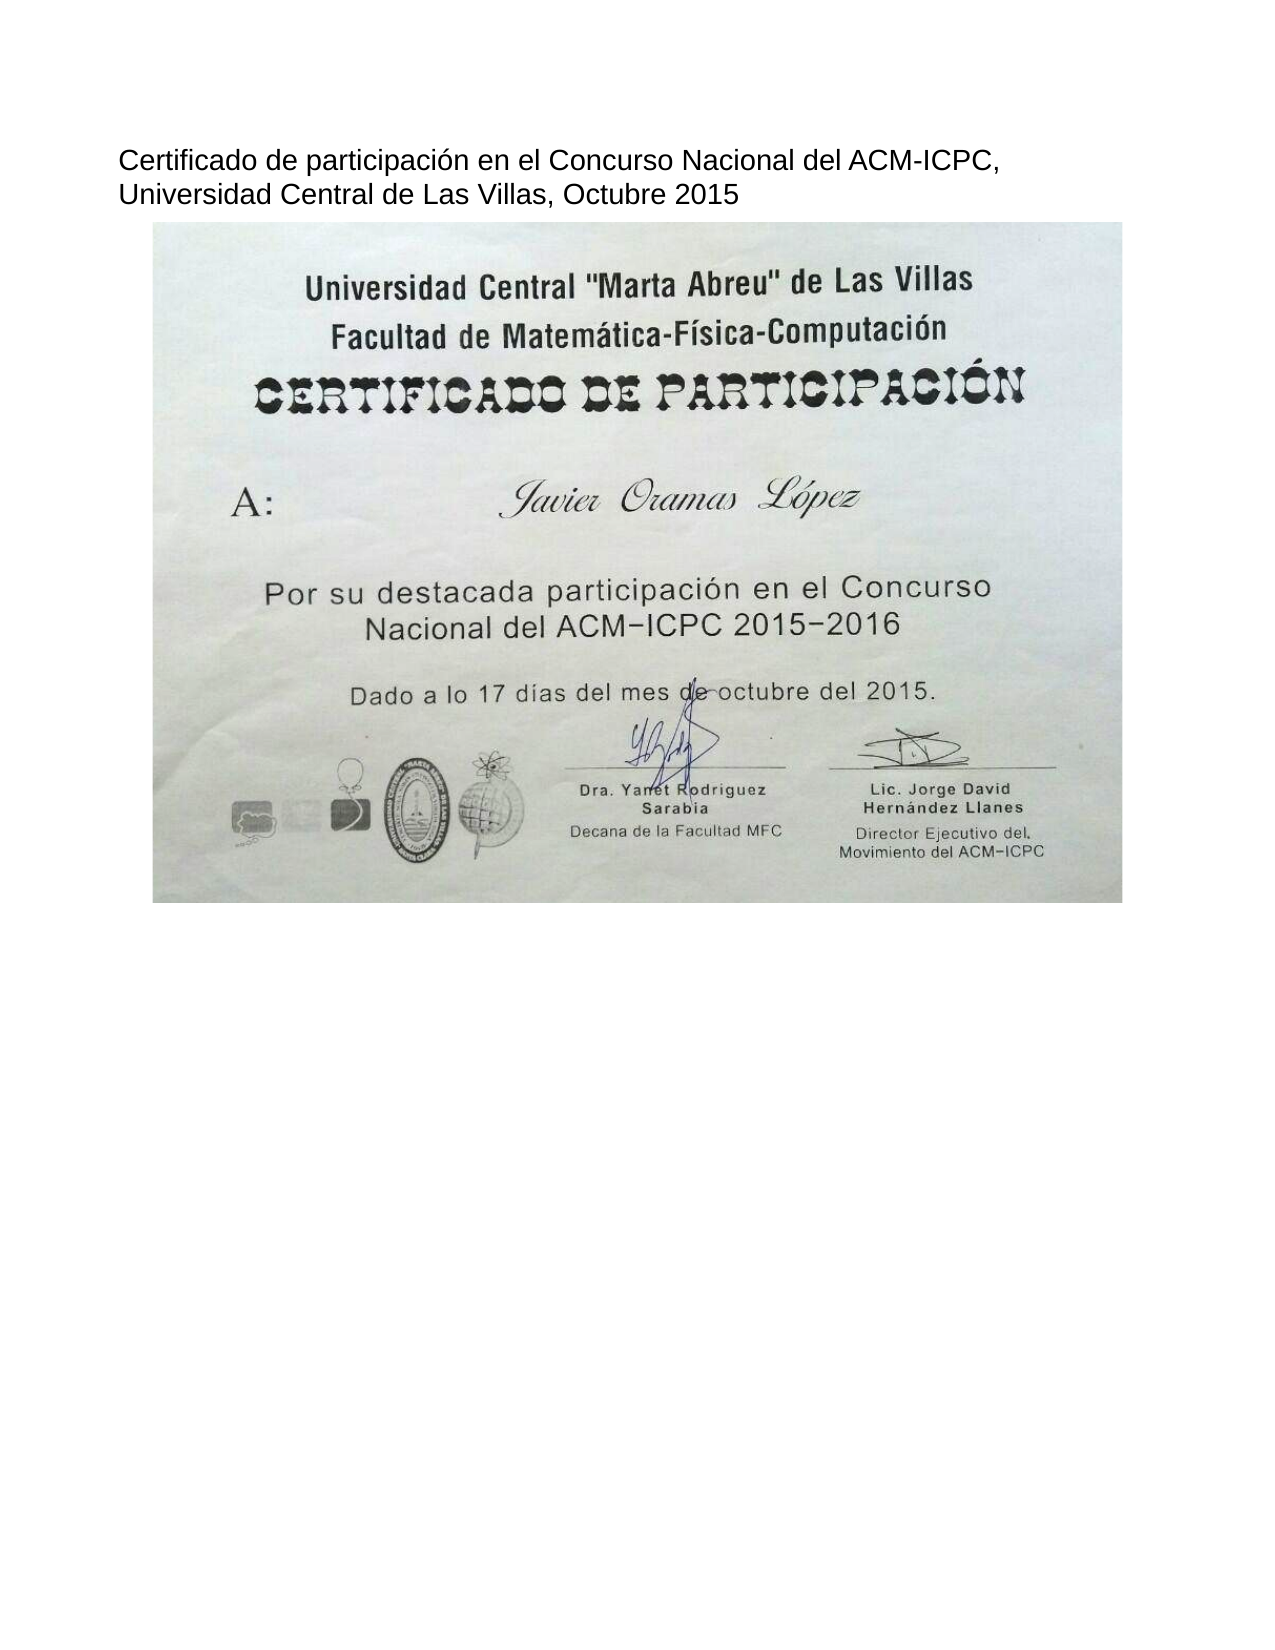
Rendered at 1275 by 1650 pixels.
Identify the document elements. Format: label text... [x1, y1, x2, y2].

subtitle Certificado de participación en el Concurso Nacional del ACM-ICPC, Universidad Central de Las Villas, Octubre 2015 [118, 143, 1157, 210]
picture [152, 222, 1123, 903]
